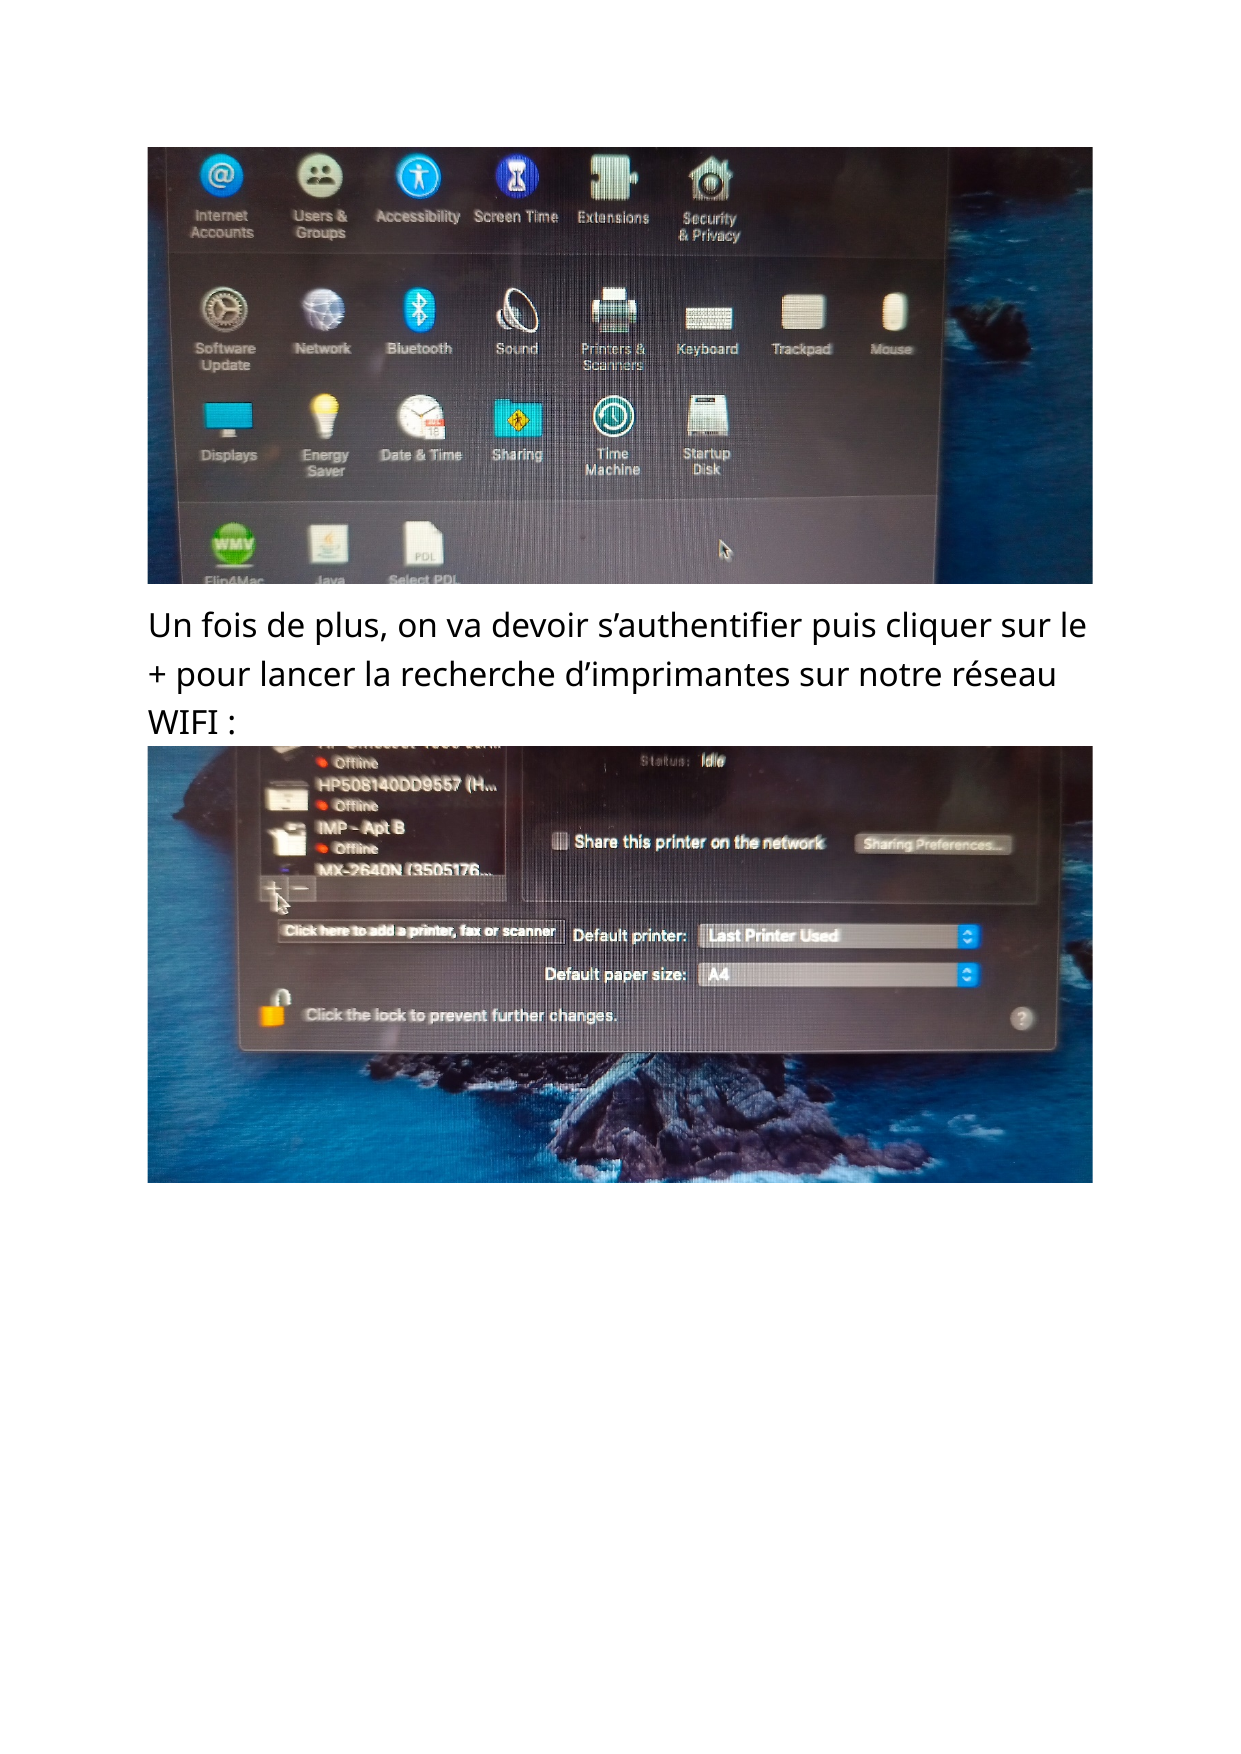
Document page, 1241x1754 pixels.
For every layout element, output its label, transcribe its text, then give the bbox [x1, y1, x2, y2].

text Un fois de plus, on va devoir s’authentifier puis cliquer sur le + pour lancer la recherche d’imprimantes sur notre réseau WIFI : [148, 602, 1093, 746]
